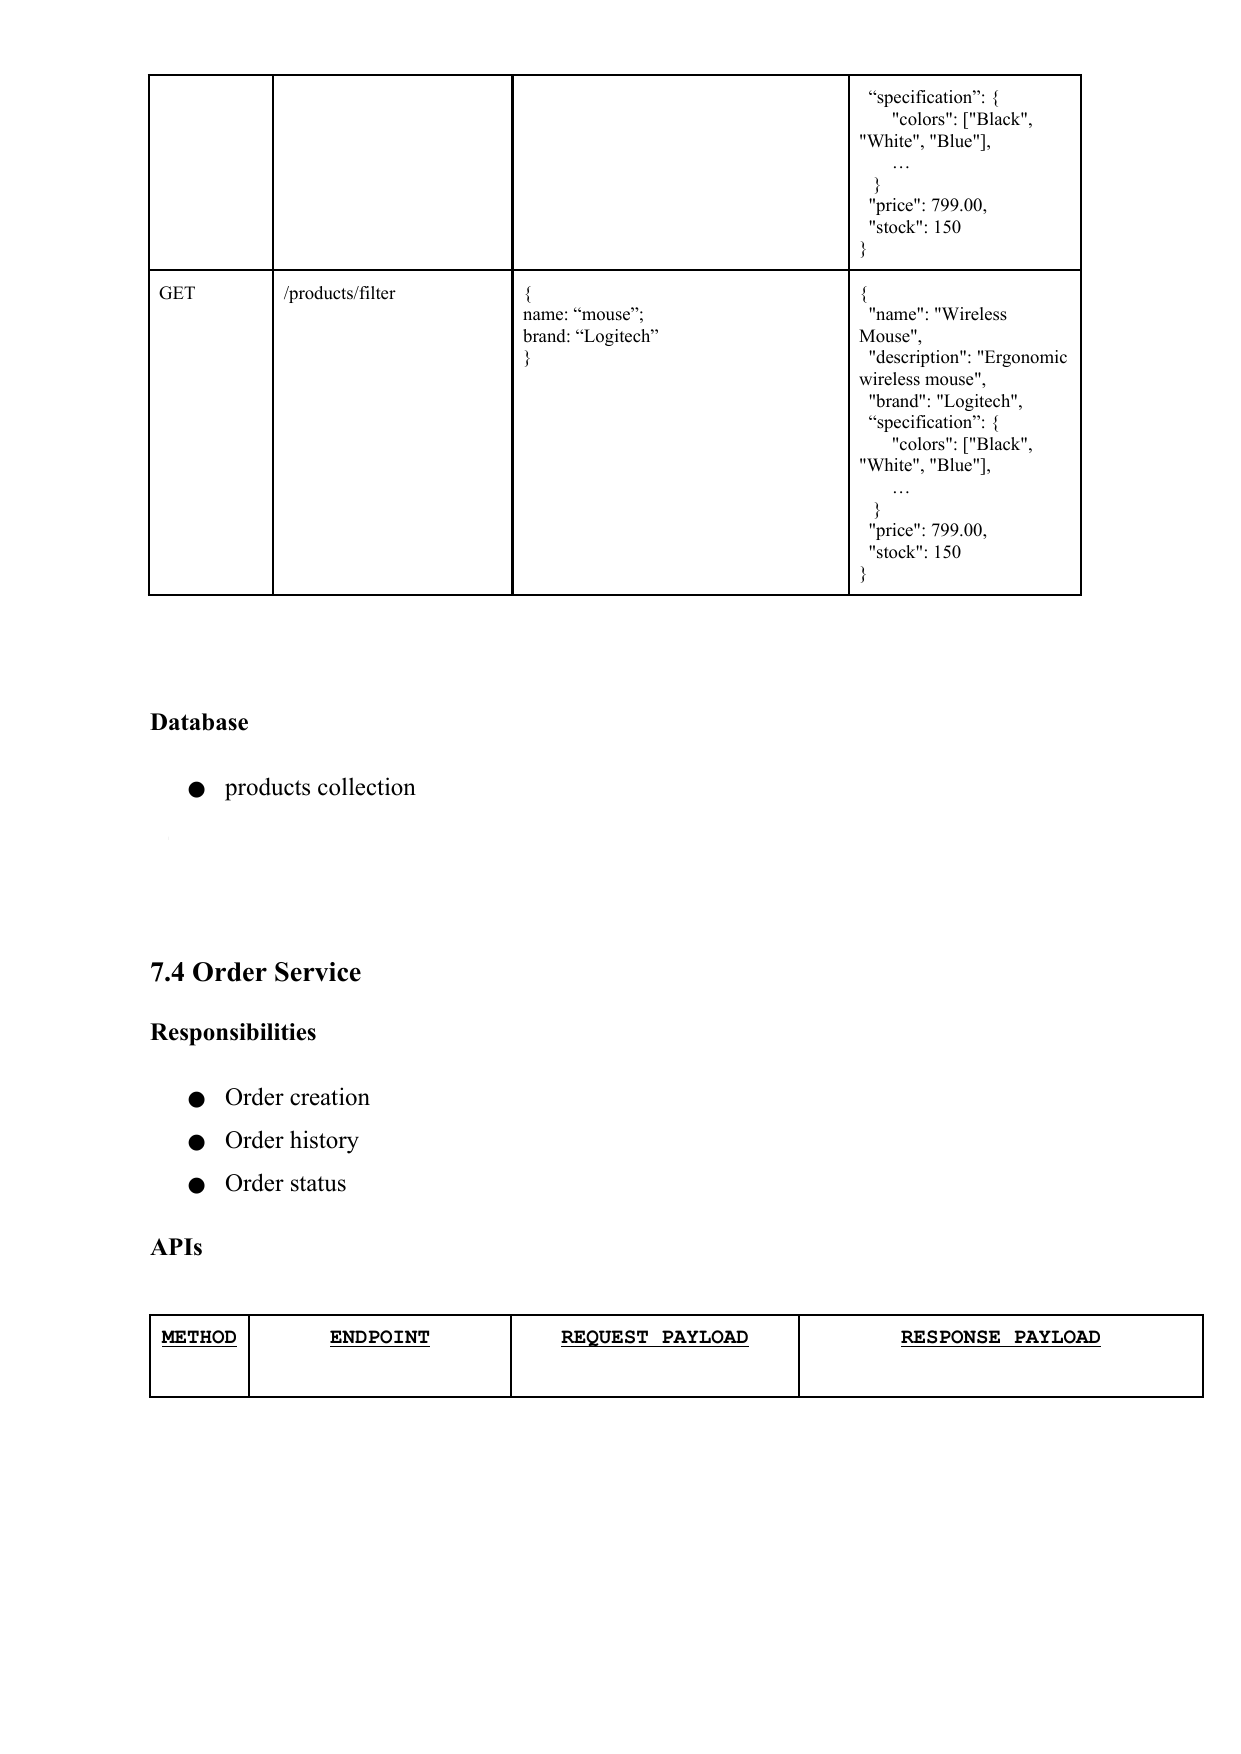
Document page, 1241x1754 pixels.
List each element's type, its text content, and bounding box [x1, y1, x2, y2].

table_cell [150, 76, 272, 269]
list Order history [187, 1118, 1090, 1160]
table_cell [514, 76, 848, 269]
list Order creation [187, 1075, 1090, 1118]
list Order status [187, 1160, 1090, 1203]
table_cell /products/filter [274, 271, 511, 594]
text Database [150, 707, 1090, 736]
text Responsibilities [150, 1017, 1090, 1046]
table_header ENDPOINT [250, 1316, 510, 1396]
table_cell “specification”: { "colors": ["Black", "White", "Blue"], … } "price": 799.00, "stock": 150 } [850, 76, 1080, 269]
text APIs [150, 1232, 1090, 1261]
table_header REQUEST PAYLOAD [512, 1316, 798, 1396]
table_cell [274, 76, 511, 269]
table_cell { "name": "Wireless Mouse", "description": "Ergonomic wireless mouse", "brand": "Logitech", “specification”: { "colors": ["Black", "White", "Blue"], … } "price": 799.00, "stock": 150 } [850, 271, 1080, 594]
table_cell { name: “mouse”; brand: “Logitech” } [514, 271, 848, 594]
table_cell GET [150, 271, 272, 594]
text 7.4 Order Service [150, 955, 1090, 988]
list products collection [187, 765, 1090, 807]
table_header RESPONSE PAYLOAD [800, 1316, 1202, 1396]
table_header METHOD [151, 1316, 248, 1396]
